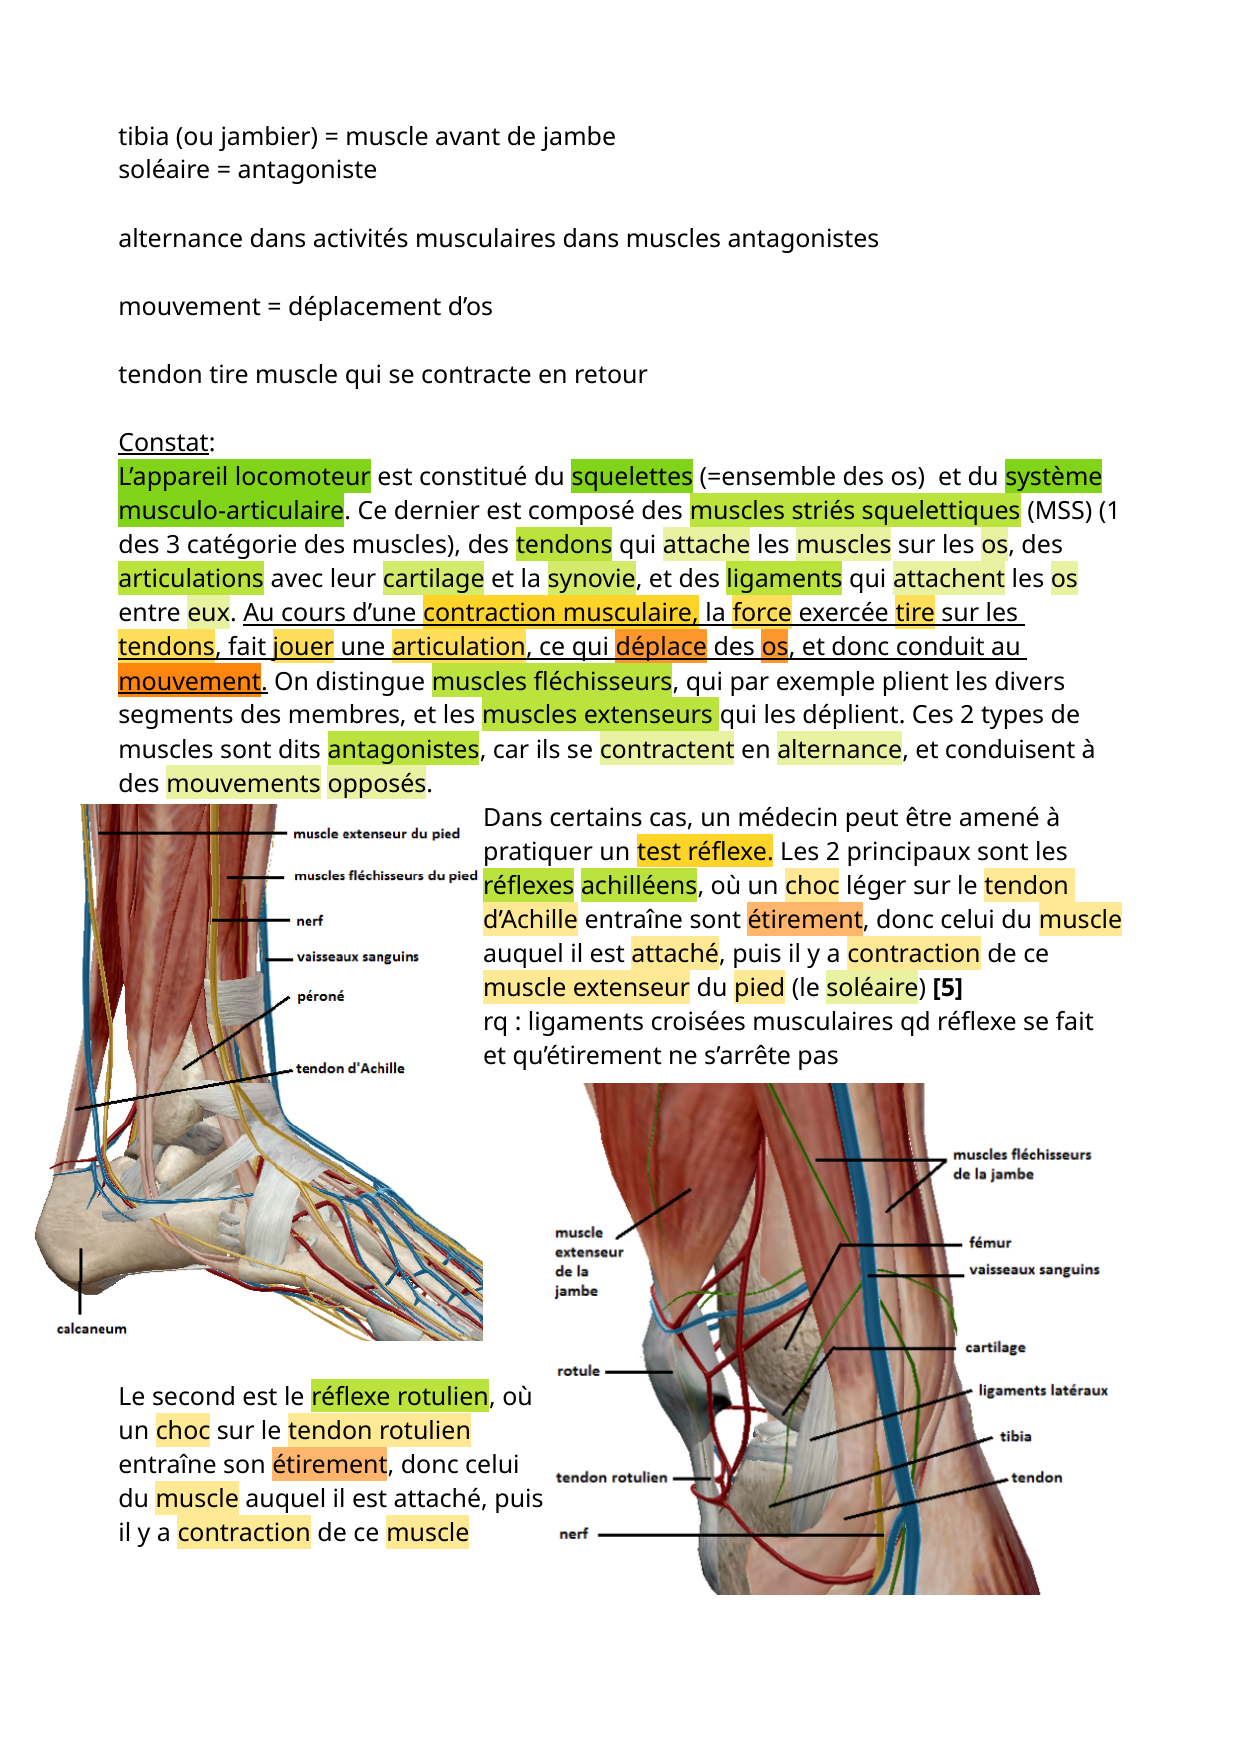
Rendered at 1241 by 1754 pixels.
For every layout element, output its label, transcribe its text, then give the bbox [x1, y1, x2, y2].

text rq : ligaments croisées musculaires qd réflexe se fait et qu’étirement ne s’arrête pas [483, 1004, 1122, 1072]
picture [552, 1083, 1109, 1595]
text tendon tire muscle qui se contracte en retour [118, 357, 1122, 391]
picture [33, 804, 483, 1341]
text Le second est le réflexe rotulien, où un choc sur le tendon rotulien entraîne son étirement, donc celui du muscle auquel il est attaché, puis il y a contraction de ce muscle [118, 1378, 552, 1549]
text Dans certains cas, un médecin peut être amené à pratiquer un test réflexe. Les 2 principaux sont les réflexes achilléens, où un choc léger sur le tendon d’Achille entraîne sont étirement, donc celui du muscle auquel il est attaché, puis il y a contraction de ce muscle extenseur du pied (le soléaire) [5] [118, 799, 1122, 1004]
text Constat: [118, 425, 1122, 459]
text tibia (ou jambier) = muscle avant de jambe [118, 118, 1122, 152]
text alternance dans activités musculaires dans muscles antagonistes [118, 220, 1122, 254]
text soléaire = antagoniste [118, 152, 1122, 186]
text L’appareil locomoteur est constitué du squelettes (=ensemble des os) et du système musculo-articulaire. Ce dernier est composé des muscles striés squelettiques (MSS) (1 des 3 catégorie des muscles), des tendons qui attache les muscles sur les os, des articulations avec leur cartilage et la synovie, et des ligaments qui attachent les os entre eux. Au cours d’une contraction musculaire, la force exercée tire sur les tendons, fait jouer une articulation, ce qui déplace des os, et donc conduit au mouvement. On distingue muscles fléchisseurs, qui par exemple plient les divers segments des membres, et les muscles extenseurs qui les déplient. Ces 2 types de muscles sont dits antagonistes, car ils se contractent en alternance, et conduisent à des mouvements opposés. [118, 459, 1122, 799]
text mouvement = déplacement d’os [118, 288, 1122, 322]
